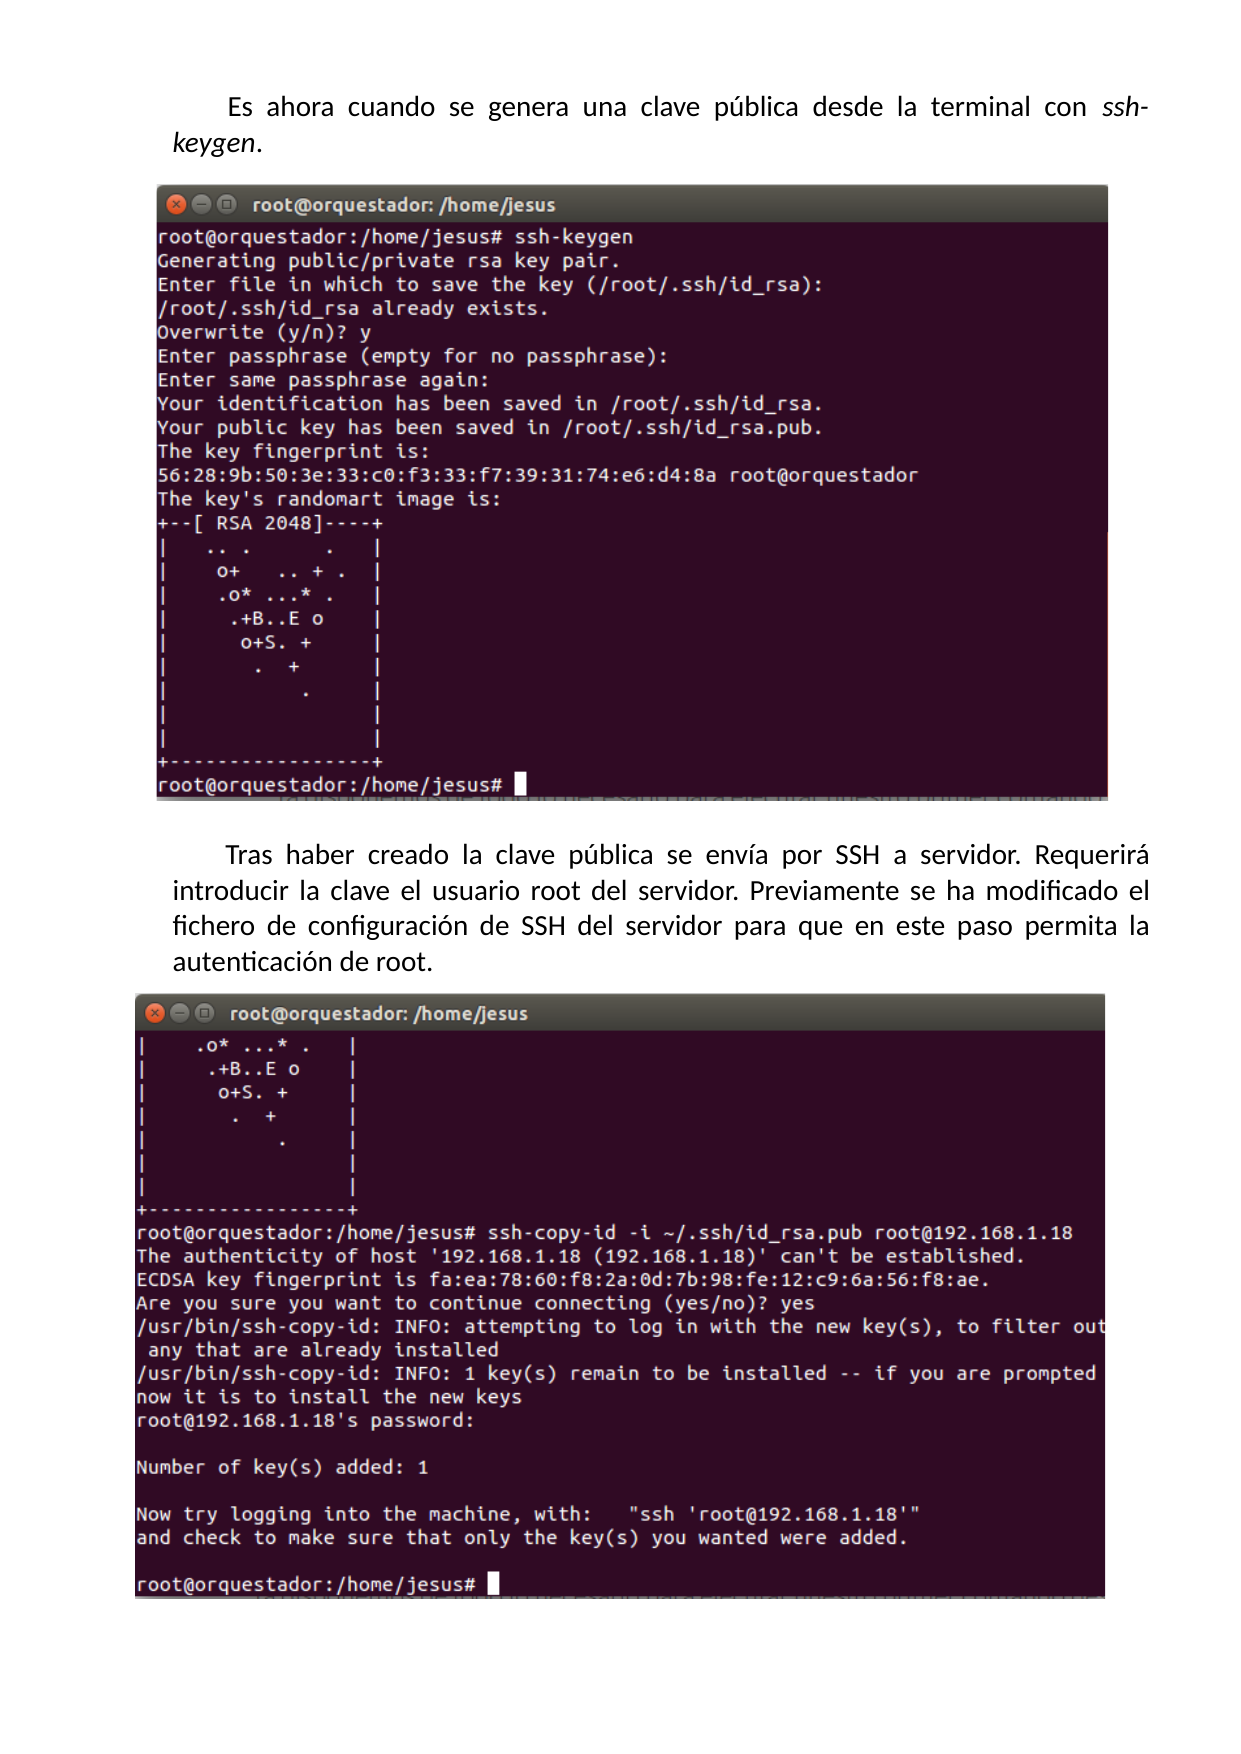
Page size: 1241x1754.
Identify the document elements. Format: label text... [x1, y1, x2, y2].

text Tras haber creado la clave pública se envía por SSH a servidor. Requerirá introducir la clave el usuario root del servidor. Previamente se ha modificado el fichero de configuración de SSH del servidor para que en este paso permita la autenticación de root. [172, 836, 1152, 979]
picture [135, 993, 1105, 1599]
picture [156, 184, 1109, 801]
text Es ahora cuando se genera una clave pública desde la terminal con ssh-keygen. [172, 88, 1152, 160]
